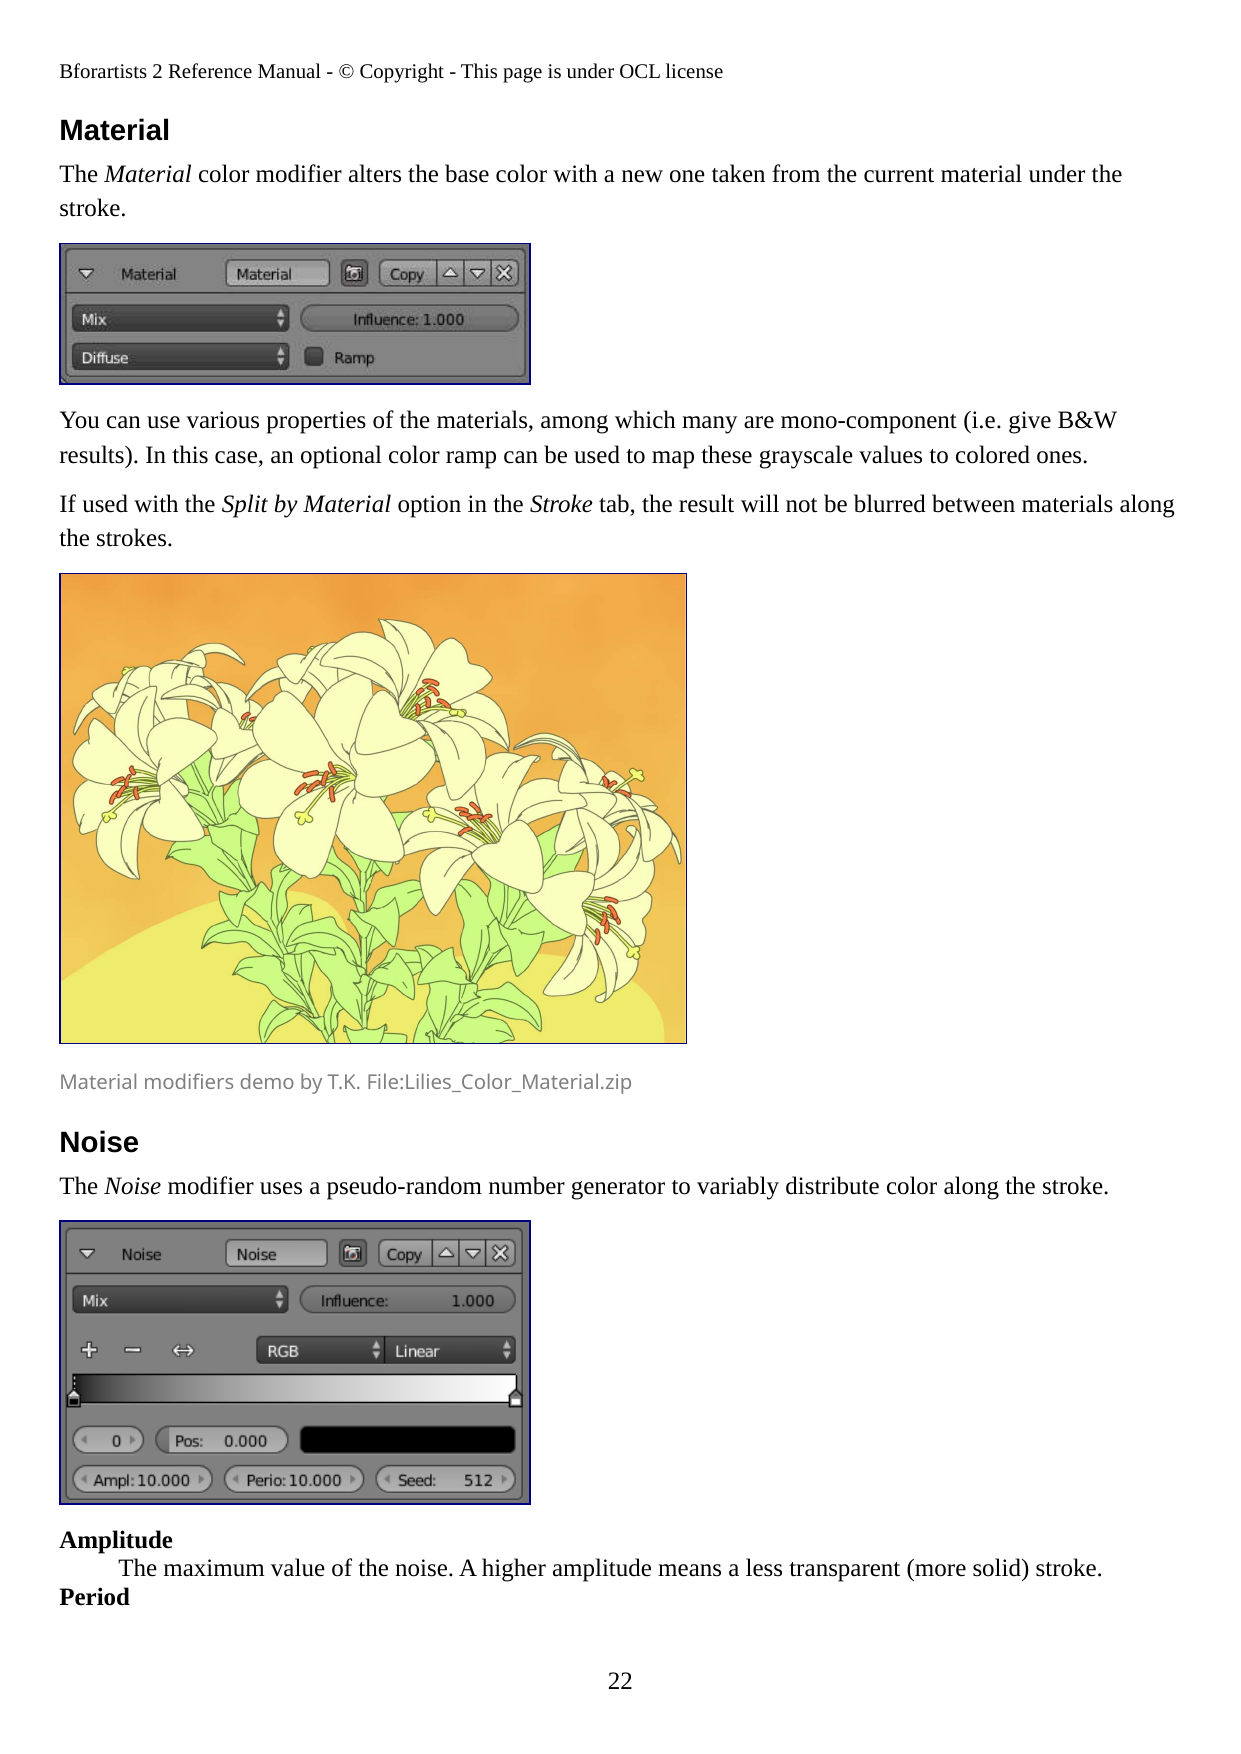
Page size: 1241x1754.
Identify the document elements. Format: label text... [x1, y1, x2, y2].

text You can use various properties of the materials, among which many are mono-component (i.e. give B&W results). In this case, an optional color ramp can be used to map these grayscale values to colored ones. [59, 405, 1181, 468]
subtitle Amplitude [59, 1525, 1181, 1553]
subtitle Noise [59, 1125, 1181, 1159]
text Material modifiers demo by T.K. File:Lilies_Color_Material.zip [59, 1064, 1181, 1096]
picture [61, 244, 529, 383]
picture [61, 1222, 529, 1503]
subtitle Material [59, 113, 1181, 146]
text If used with the Split by Material option in the Stroke tab, the result will not be blurred between materials along the strokes. [59, 489, 1181, 552]
picture [61, 574, 686, 1043]
text The Material color modifier alters the base color with a new one taken from the current material under the stroke. [59, 159, 1181, 222]
subtitle Period [59, 1582, 1181, 1611]
list The maximum value of the noise. A higher amplitude means a less transparent (more solid) stroke. [118, 1553, 1181, 1582]
text The Noise modifier uses a pseudo-random number generator to variably distribute color along the stroke. [59, 1171, 1181, 1200]
